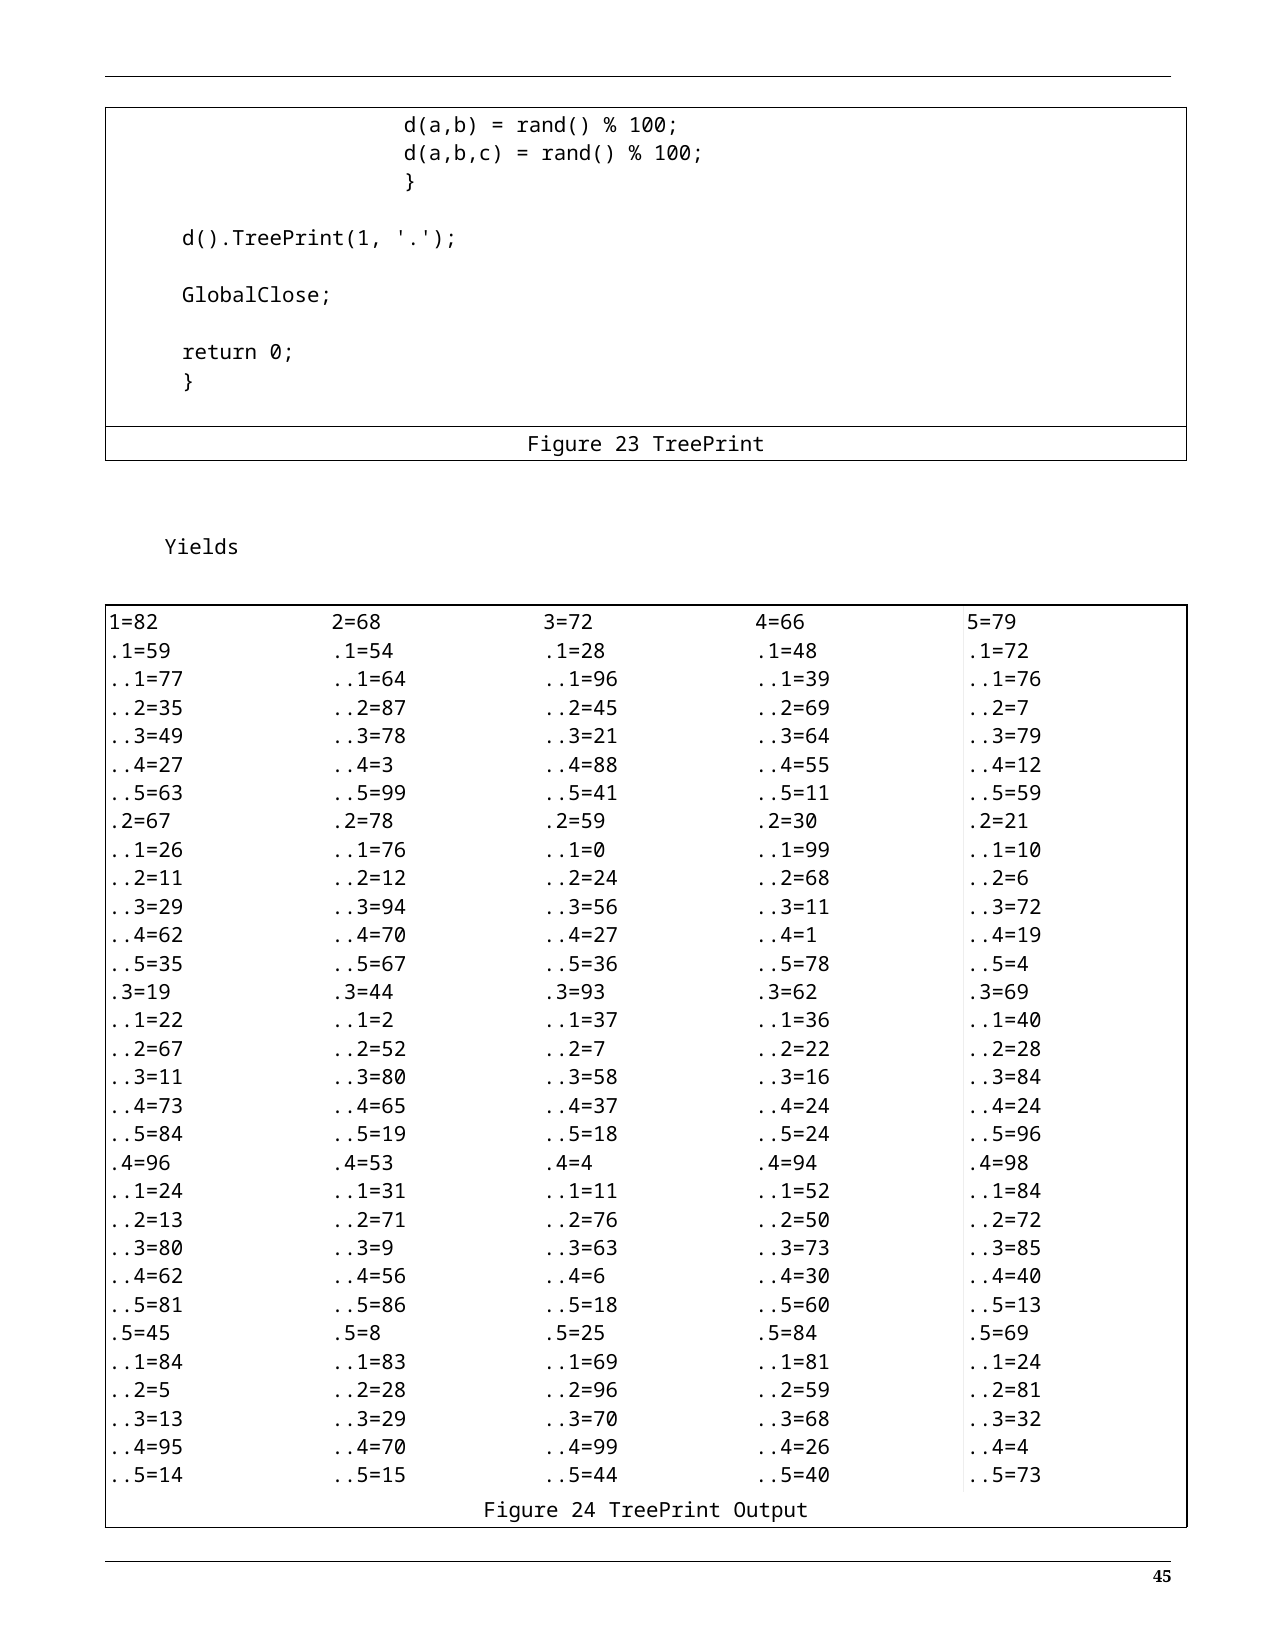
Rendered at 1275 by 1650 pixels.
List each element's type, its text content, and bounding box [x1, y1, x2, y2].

table_header 2=68 .1=54 ..1=64 ..2=87 ..3=78 ..4=3 ..5=99 .2=78 ..1=76 ..2=12 ..3=94 ..4=70 ..5=67 .3=44 ..1=2 ..2=52 ..3=80 ..4=65 ..5=19 .4=53 ..1=31 ..2=71 ..3=9 ..4=56 ..5=86 .5=8 ..1=83 ..2=28 ..3=29 ..4=70 ..5=15 [328, 606, 540, 1492]
table_cell Figure 23 TreePrint [106, 427, 1186, 460]
table_cell Figure 24 TreePrint Output [106, 1492, 1186, 1527]
table_header 4=66 .1=48 ..1=39 ..2=69 ..3=64 ..4=55 ..5=11 .2=30 ..1=99 ..2=68 ..3=11 ..4=1 ..5=78 .3=62 ..1=36 ..2=22 ..3=16 ..4=24 ..5=24 .4=94 ..1=52 ..2=50 ..3=73 ..4=30 ..5=60 .5=84 ..1=81 ..2=59 ..3=68 ..4=26 ..5=40 [752, 606, 963, 1492]
table_header d(a,b) = rand() % 100; d(a,b,c) = rand() % 100; } d().TreePrint(1, '.'); GlobalClose; return 0; } [106, 108, 1186, 426]
table_header 5=79 .1=72 ..1=76 ..2=7 ..3=79 ..4=12 ..5=59 .2=21 ..1=10 ..2=6 ..3=72 ..4=19 ..5=4 .3=69 ..1=40 ..2=28 ..3=84 ..4=24 ..5=96 .4=98 ..1=84 ..2=72 ..3=85 ..4=40 ..5=13 .5=69 ..1=24 ..2=81 ..3=32 ..4=4 ..5=73 [964, 606, 1186, 1492]
text Yields [164, 532, 1127, 561]
table_header 1=82 .1=59 ..1=77 ..2=35 ..3=49 ..4=27 ..5=63 .2=67 ..1=26 ..2=11 ..3=29 ..4=62 ..5=35 .3=19 ..1=22 ..2=67 ..3=11 ..4=73 ..5=84 .4=96 ..1=24 ..2=13 ..3=80 ..4=62 ..5=81 .5=45 ..1=84 ..2=5 ..3=13 ..4=95 ..5=14 [106, 606, 328, 1492]
table_header 3=72 .1=28 ..1=96 ..2=45 ..3=21 ..4=88 ..5=41 .2=59 ..1=0 ..2=24 ..3=56 ..4=27 ..5=36 .3=93 ..1=37 ..2=7 ..3=58 ..4=37 ..5=18 .4=4 ..1=11 ..2=76 ..3=63 ..4=6 ..5=18 .5=25 ..1=69 ..2=96 ..3=70 ..4=99 ..5=44 [540, 606, 752, 1492]
